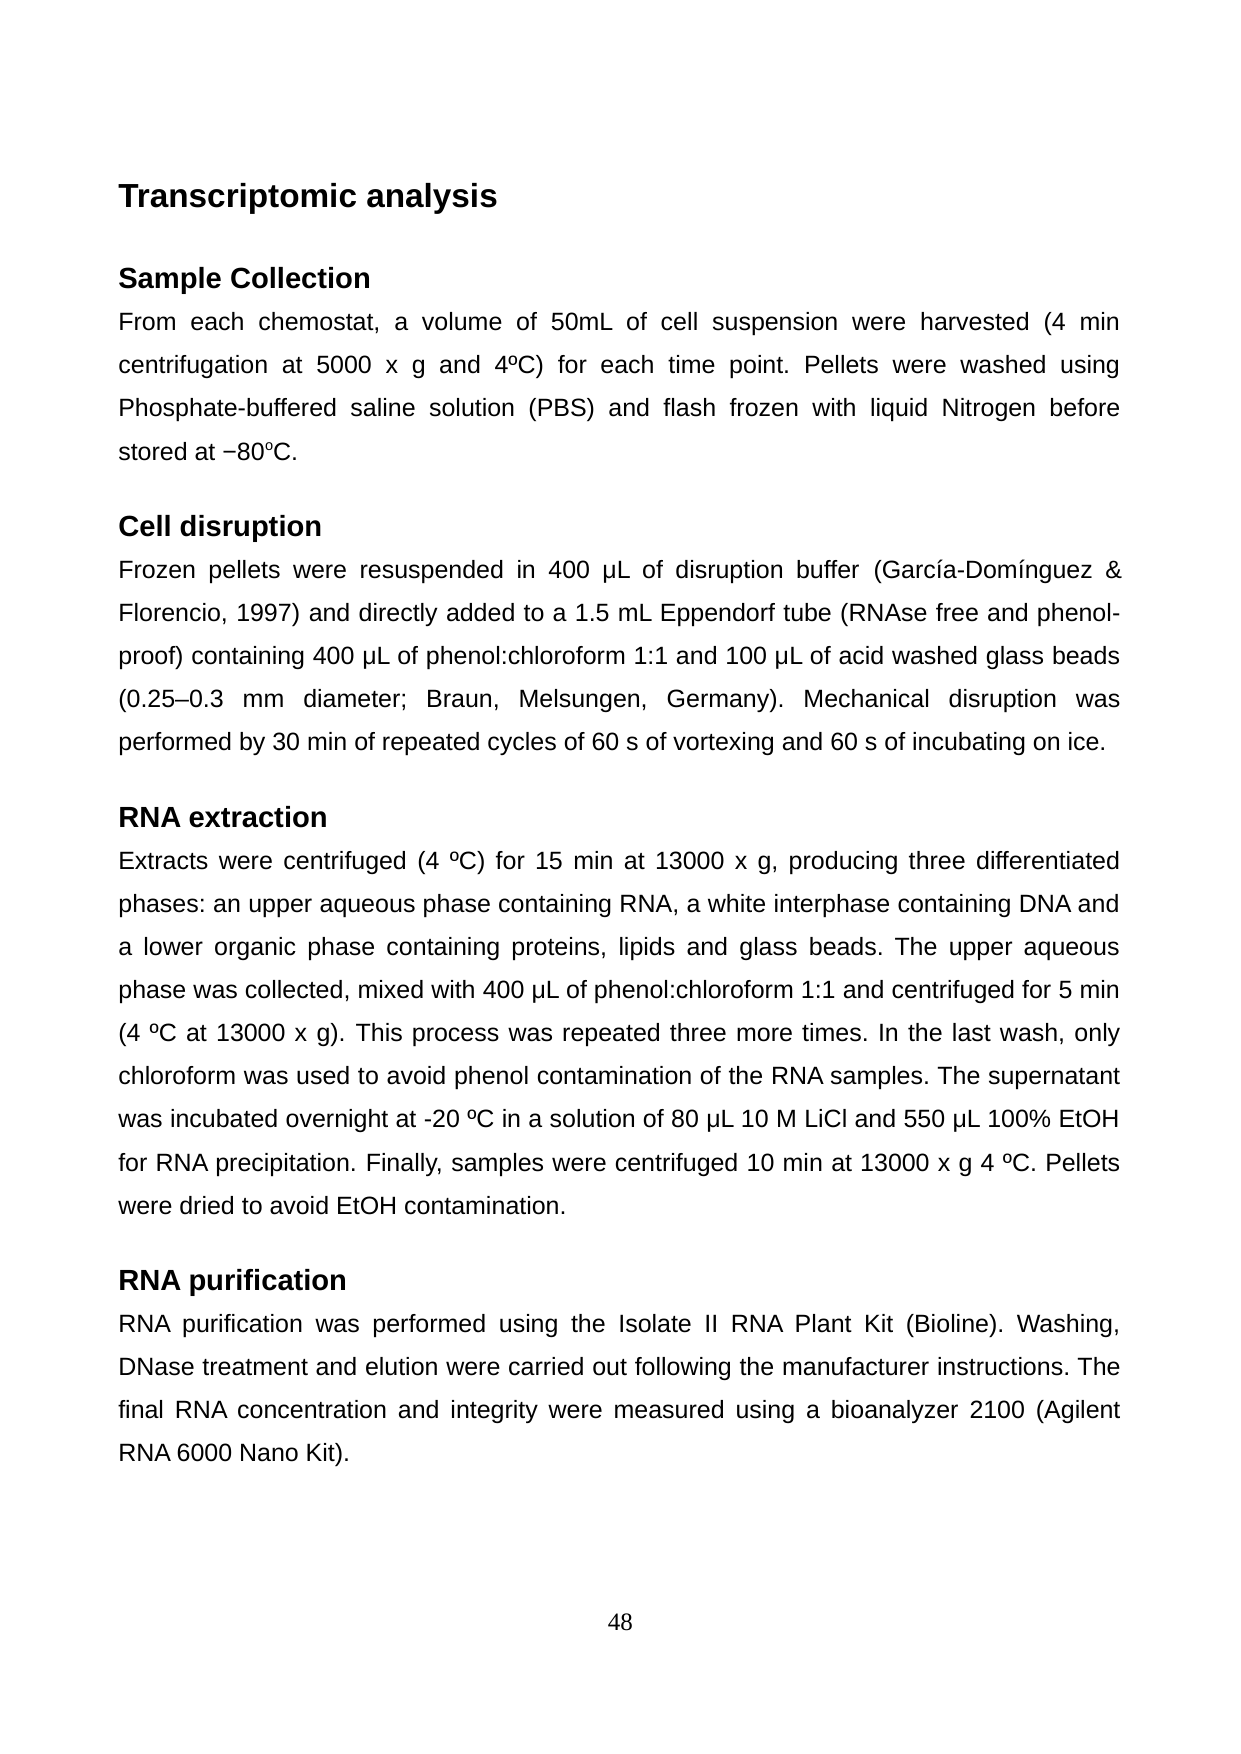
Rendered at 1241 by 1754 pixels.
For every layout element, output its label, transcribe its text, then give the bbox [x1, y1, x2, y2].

text Extracts were centrifuged (4 ºC) for 15 min at 13000 x g, producing three differentiated phases: an upper aqueous phase containing RNA, a white interphase containing DNA and a lower organic phase containing proteins, lipids and glass beads. The upper aqueous phase was collected, mixed with 400 μL of phenol:chloroform 1:1 and centrifuged for 5 min (4 ºC at 13000 x g). This process was repeated three more times. In the last wash, only chloroform was used to avoid phenol contamination of the RNA samples. The supernatant was incubated overnight at -20 ºC in a solution of 80 μL 10 M LiCl and 550 μL 100% EtOH for RNA precipitation. Finally, samples were centrifuged 10 min at 13000 x g 4 ºC. Pellets were dried to avoid EtOH contamination. [118, 846, 1122, 1219]
text Frozen pellets were resuspended in 400 μL of disruption buffer (García-Domínguez & Florencio, 1997)⁠ and directly added to a 1.5 mL Eppendorf tube (RNAse free and phenol-proof) containing 400 μL of phenol:chloroform 1:1 and 100 μL of acid washed glass beads (0.25–0.3 mm diameter; Braun, Melsungen, Germany). Mechanical disruption was performed by 30 min of repeated cycles of 60 s of vortexing and 60 s of incubating on ice. [118, 555, 1122, 756]
subtitle RNA extraction [118, 799, 1122, 833]
subtitle Transcriptomic analysis [118, 176, 1122, 215]
text RNA purification was performed using the Isolate II RNA Plant Kit (Bioline). Washing, DNase treatment and elution were carried out following the manufacturer instructions. The final RNA concentration and integrity were measured using a bioanalyzer 2100 (Agilent RNA 6000 Nano Kit). [118, 1309, 1122, 1467]
subtitle RNA purification [118, 1263, 1122, 1296]
subtitle Cell disruption [118, 509, 1122, 542]
subtitle Sample Collection [118, 261, 1122, 294]
text From each chemostat, a volume of 50mL of cell suspension were harvested (4 min centrifugation at 5000 x g and 4ºC) for each time point. Pellets were washed using Phosphate-buffered saline solution (PBS) and flash frozen with liquid Nitrogen before stored at −80oC. [118, 307, 1122, 465]
